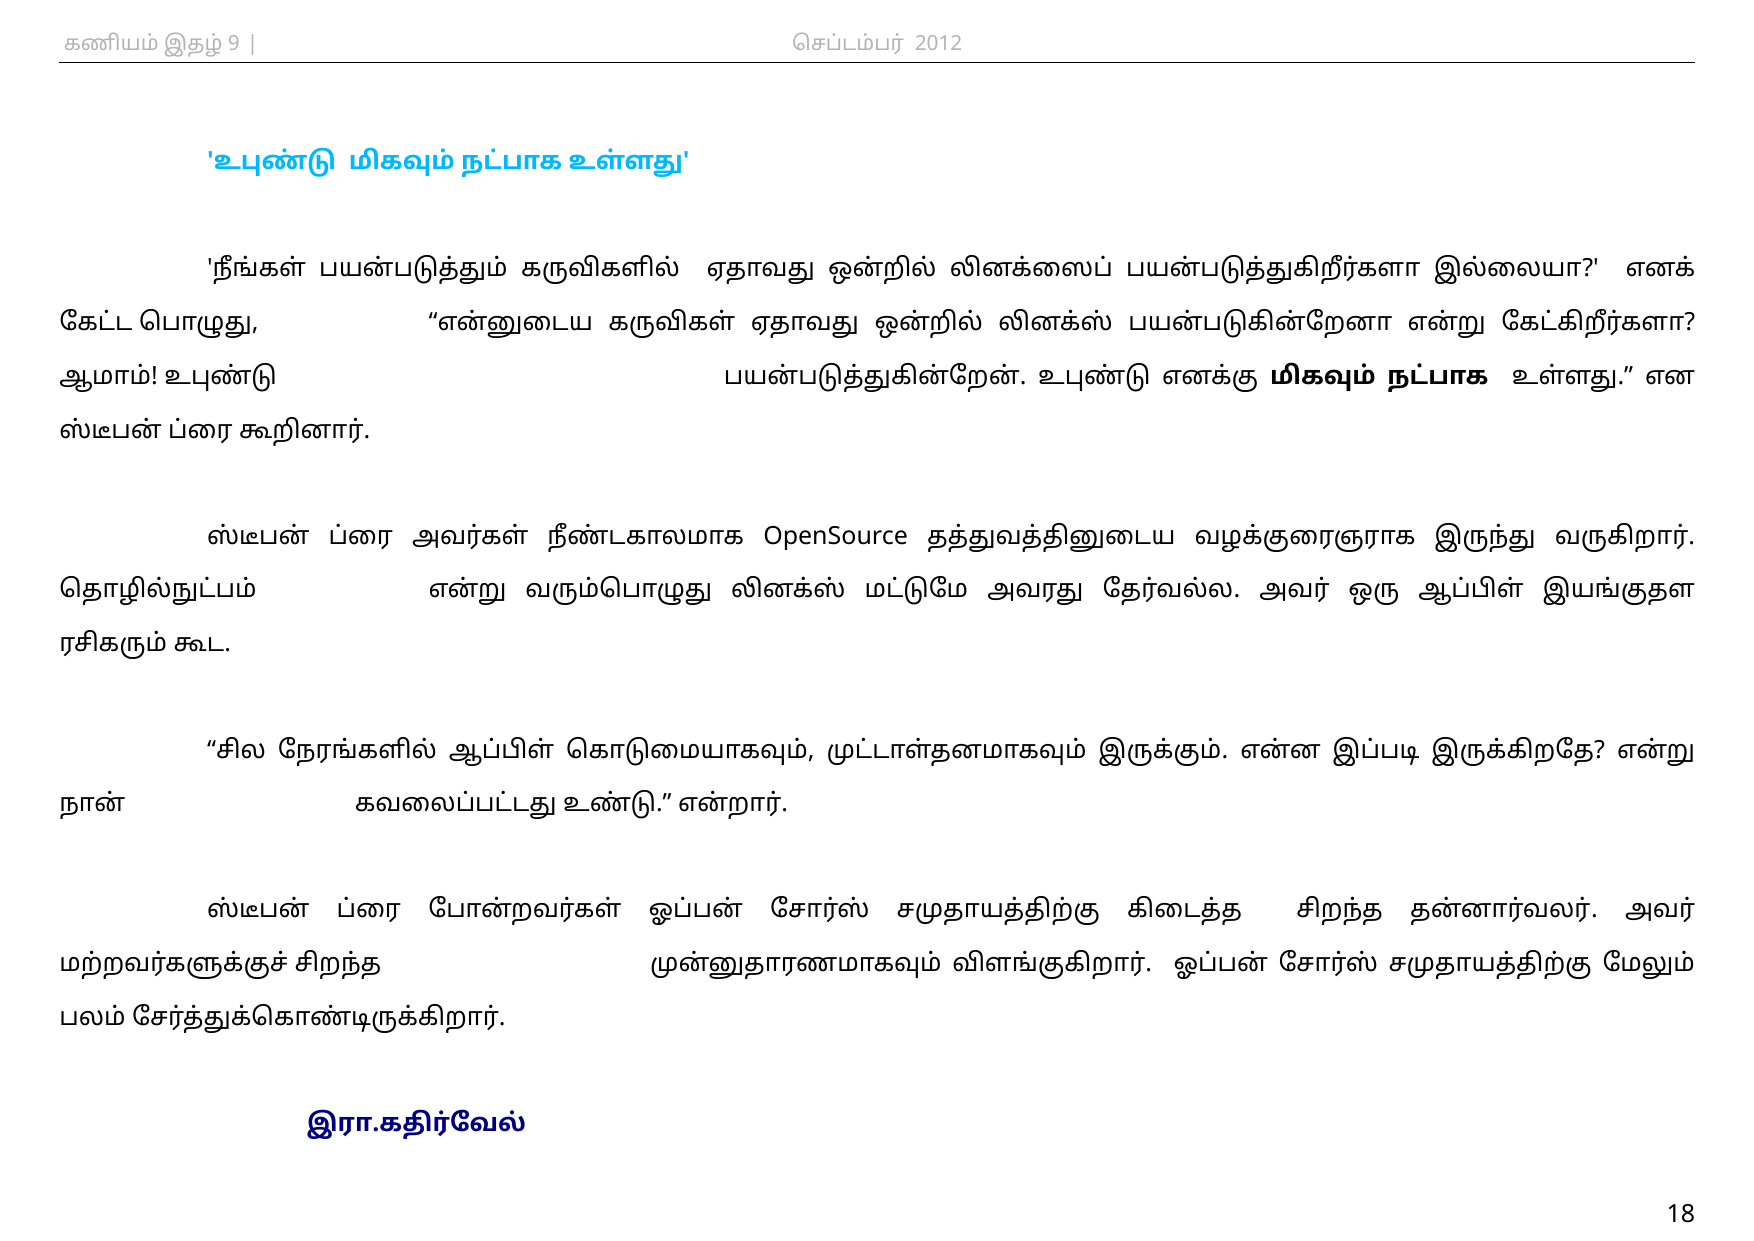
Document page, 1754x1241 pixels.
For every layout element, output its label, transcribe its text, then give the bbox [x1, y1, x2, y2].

text இரா.கதிர்வேல் [59, 1105, 1695, 1139]
text 'நீங்கள் பயன்படுத்தும் கருவிகளில் ஏதாவது ஒன்றில் லினக்ஸைப் பயன்படுத்துகிறீர்களா இல்லையா?' எனக் கேட்ட பொழுது, “என்னுடைய கருவிகள் ஏதாவது ஒன்றில் லினக்ஸ் பயன்படுகின்றேனா என்று கேட்கிறீர்களா? ஆமாம்! உபுண்டு பயன்படுத்துகின்றேன். உபுண்டு எனக்கு மிகவும் நட்பாக உள்ளது.” என ஸ்டீபன் ப்ரை கூறினார். [59, 249, 1695, 448]
text 'உபுண்டு மிகவும் நட்பாக உள்ளது' [59, 143, 1695, 180]
text ஸ்டீபன் ப்ரை அவர்கள் நீண்டகாலமாக OpenSource தத்துவத்தினுடைய வழக்குரைஞராக இருந்து வருகிறார். தொழில்நுட்பம் என்று வரும்பொழுது லினக்ஸ் மட்டுமே அவரது தேர்வல்ல. அவர் ஒரு ஆப்பிள் இயங்குதள ரசிகரும் கூட. [59, 518, 1695, 662]
text ஸ்டீபன் ப்ரை போன்றவர்கள் ஓப்பன் சோர்ஸ் சமுதாயத்திற்கு கிடைத்த சிறந்த தன்னார்வலர். அவர் மற்றவர்களுக்குச் சிறந்த முன்னுதாரணமாகவும் விளங்குகிறார். ஓப்பன் சோர்ஸ் சமுதாயத்திற்கு மேலும் பலம் சேர்த்துக்கொண்டிருக்கிறார். [59, 891, 1695, 1035]
text “சில நேரங்களில் ஆப்பிள் கொடுமையாகவும், முட்டாள்தனமாகவும் இருக்கும். என்ன இப்படி இருக்கிறதே? என்று நான் கவலைப்பட்டது உண்டு.” என்றார். [59, 731, 1695, 822]
